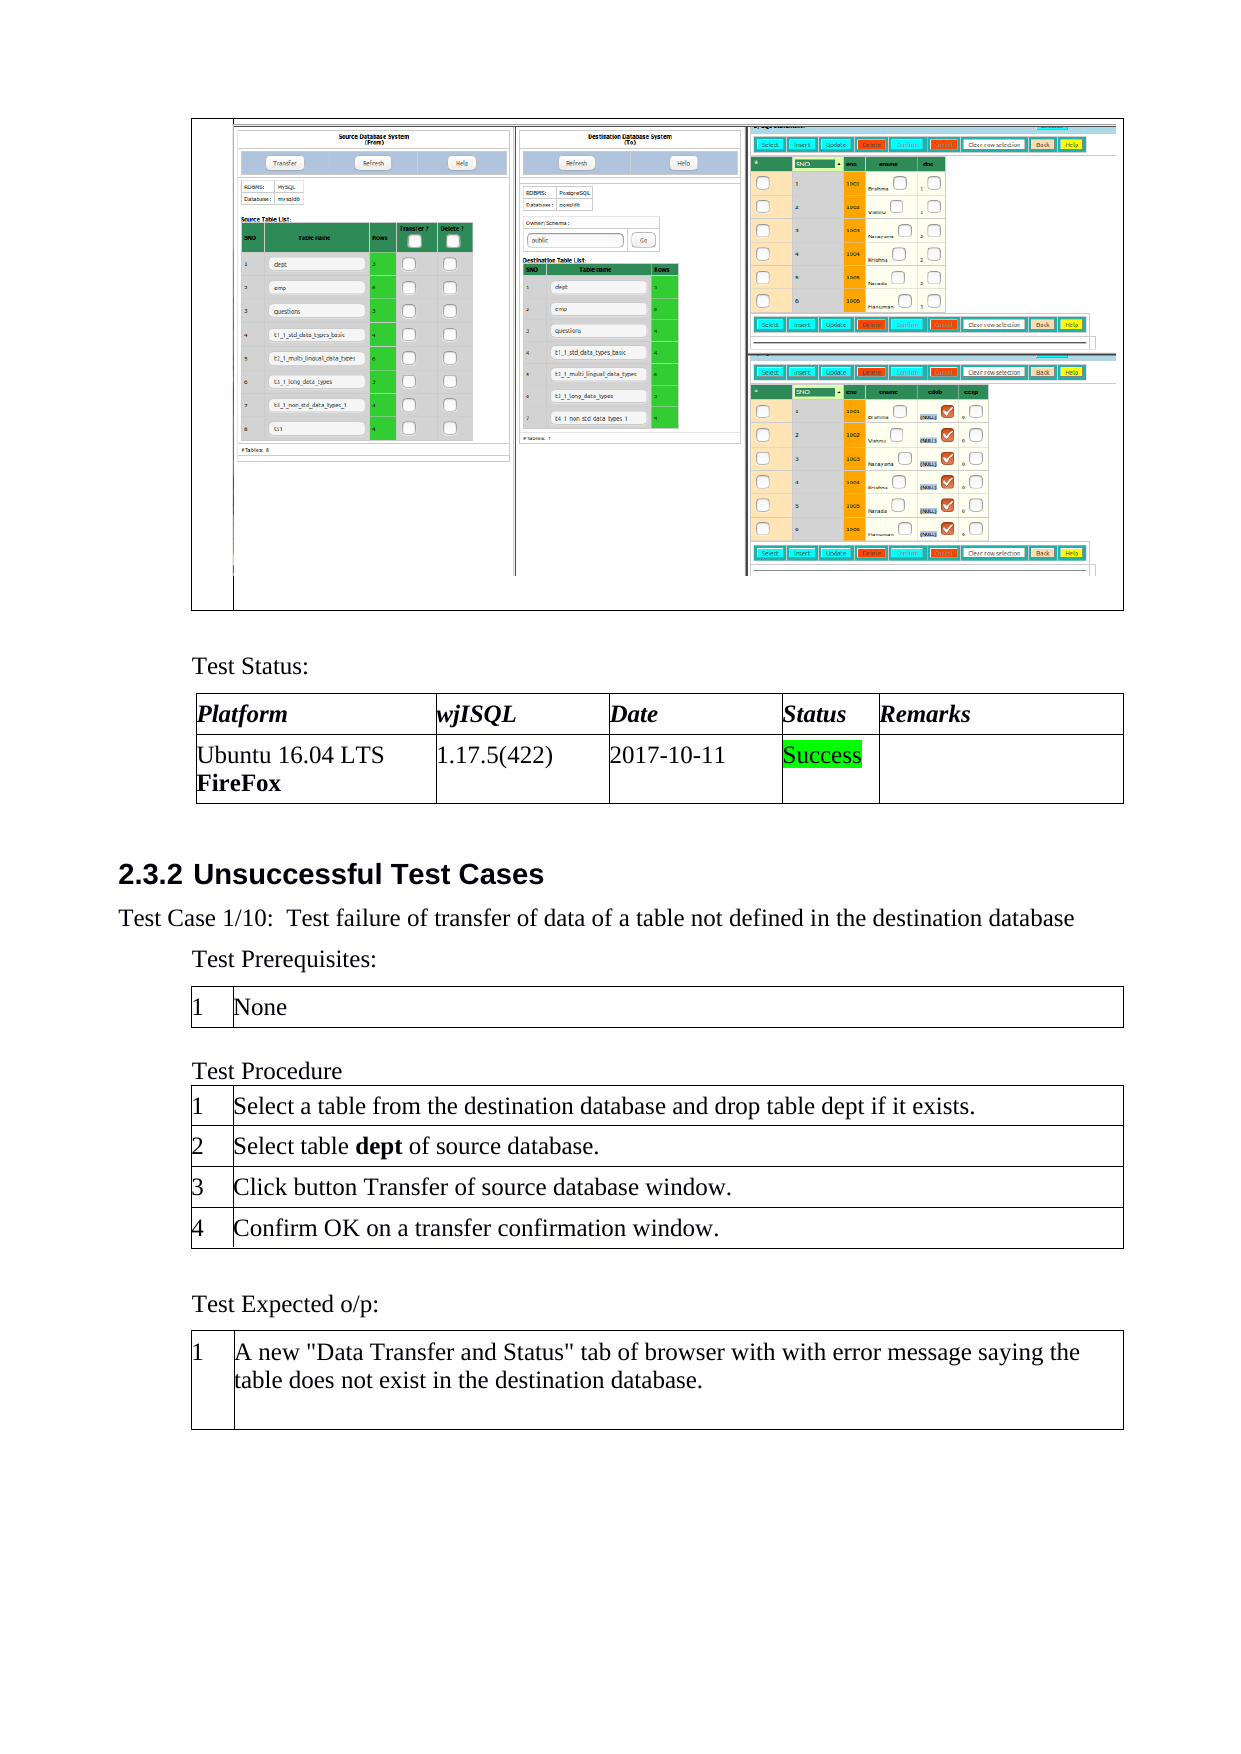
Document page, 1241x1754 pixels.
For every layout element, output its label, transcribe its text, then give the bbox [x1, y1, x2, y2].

table_cell 1.17.5(422) [437, 735, 609, 803]
table_cell Success [783, 735, 879, 803]
table_cell Ubuntu 16.04 LTS FireFox [197, 735, 436, 803]
table_header 1 [192, 1086, 233, 1125]
picture [232, 124, 1117, 576]
table_header Date [610, 694, 782, 733]
table_header None [234, 987, 1123, 1026]
table_cell [234, 119, 1123, 610]
table_cell 3 [192, 1167, 233, 1207]
table_cell [880, 735, 1123, 803]
table_cell 2 [192, 1126, 233, 1166]
table_cell Click button Transfer of source database window. [234, 1167, 1123, 1207]
table_cell 4 [192, 1208, 233, 1247]
table_cell Select table dept of source database. [234, 1126, 1123, 1166]
table_cell [192, 119, 233, 610]
table_cell Confirm OK on a transfer confirmation window. [234, 1208, 1123, 1247]
subtitle Unsuccessful Test Cases [118, 857, 1122, 891]
table_header Remarks [880, 694, 1123, 733]
table_header Select a table from the destination database and drop table dept if it exists. [234, 1086, 1123, 1125]
table_header Platform [197, 694, 436, 733]
text Test Procedure [118, 1056, 1122, 1084]
text Test Prerequisites: [118, 944, 1122, 973]
table_header A new "Data Transfer and Status" tab of browser with with error message saying the table does not exist in the destination database. [235, 1331, 1123, 1429]
table_header Status [783, 694, 879, 733]
table_cell 2017-10-11 [610, 735, 782, 803]
table_header 1 [192, 987, 233, 1026]
table_header wjISQL [437, 694, 609, 733]
text Test Status: [118, 651, 1122, 680]
table_header 1 [192, 1331, 234, 1429]
text Test Expected o/p: [118, 1289, 1122, 1318]
text Test Case 1/10: Test failure of transfer of data of a table not defined in the destination database [118, 903, 1122, 932]
